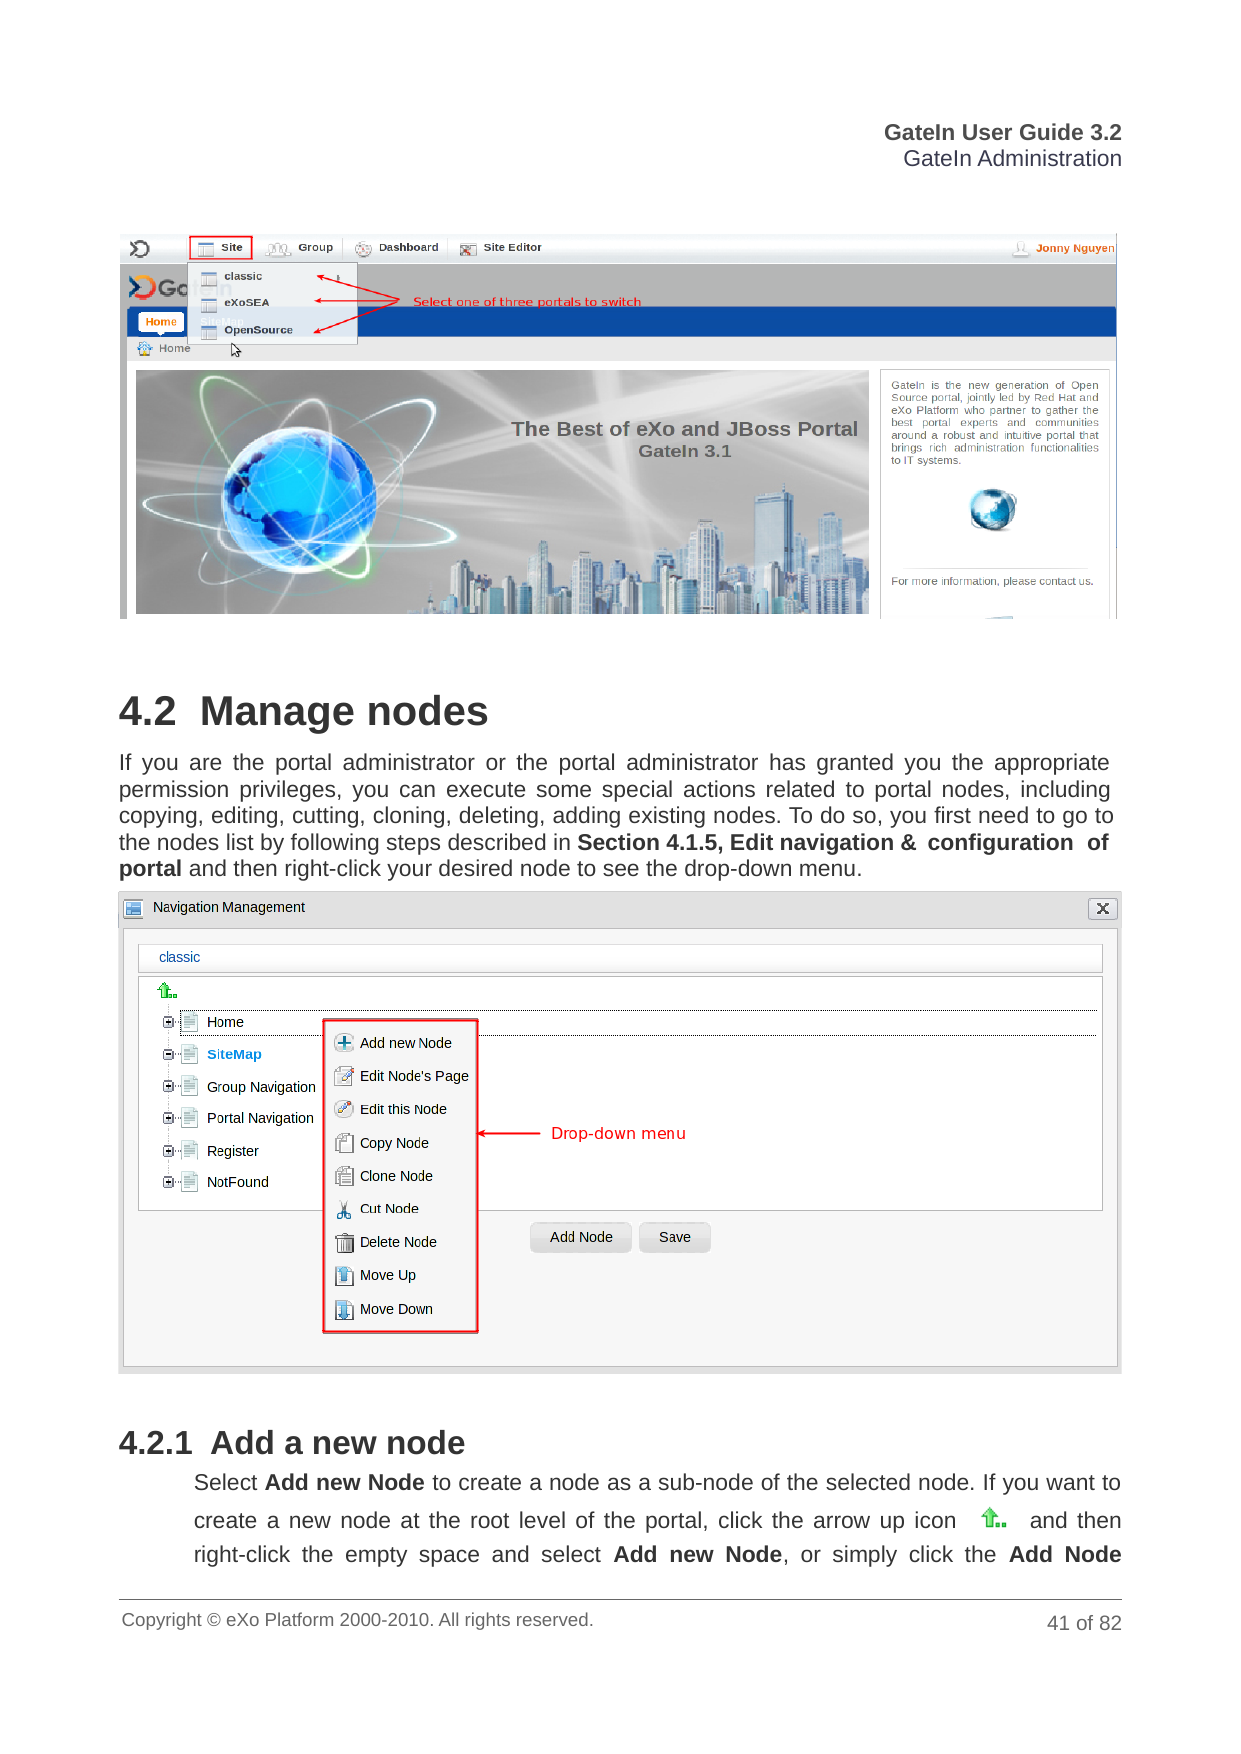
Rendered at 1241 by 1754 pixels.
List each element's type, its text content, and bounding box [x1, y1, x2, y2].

subtitle Manage nodes [118, 686, 1122, 734]
text If you are the portal administrator or the portal administrator has granted you the appropriate permission privileges, you can execute some special actions related to portal nodes, including copying, editing, cutting, cloning, deleting, adding existing nodes. To do so, you first need to go to the nodes list by following steps described in Section 4.1.5, Edit navigation & configuration of portal and then right-click your desired node to see the drop-down menu. [45, 749, 1122, 881]
list Select Add new Node to create a node as a sub-node of the selected node. If you want to create a new node at the root level of the portal, click the arrow up icon and then right-click the empty space and select Add new Node, or simply click the Add Node [156, 1469, 1122, 1567]
picture [118, 891, 1122, 1374]
picture [120, 233, 1117, 619]
picture [975, 1502, 1013, 1533]
subtitle Add a new node [118, 1423, 1122, 1461]
